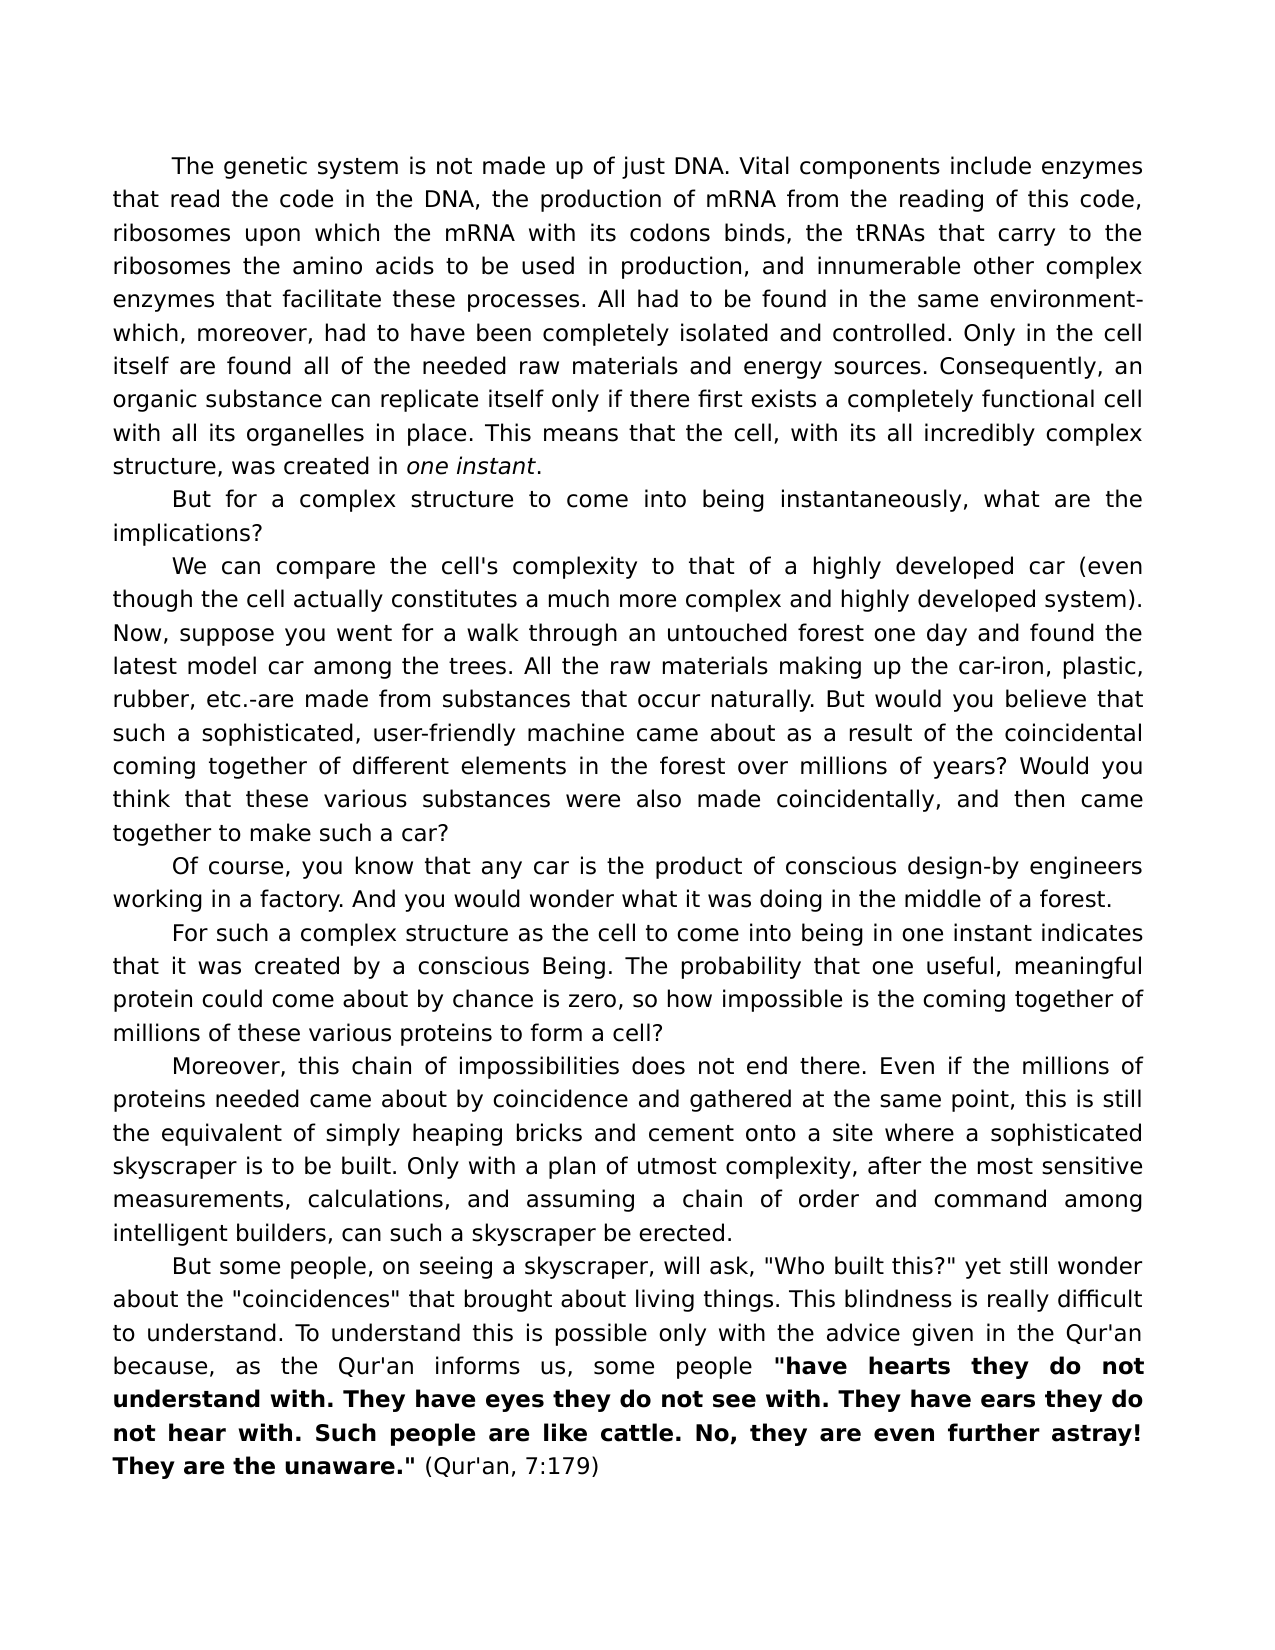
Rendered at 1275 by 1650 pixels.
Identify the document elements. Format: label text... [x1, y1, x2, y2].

text Of course, you know that any car is the product of conscious design-by engineers working in a factory. And you would wonder what it was doing in the middle of a forest. [112, 848, 1145, 914]
text The genetic system is not made up of just DNA. Vital components include enzymes that read the code in the DNA, the production of mRNA from the reading of this code, ribosomes upon which the mRNA with its codons binds, the tRNAs that carry to the ribosomes the amino acids to be used in production, and innumerable other complex enzymes that facilitate these processes. All had to be found in the same environment-which, moreover, had to have been completely isolated and controlled. Only in the cell itself are found all of the needed raw materials and energy sources. Consequently, an organic substance can replicate itself only if there first exists a completely functional cell with all its organelles in place. This means that the cell, with its all incredibly complex structure, was created in one instant. [112, 148, 1145, 481]
text For such a complex structure as the cell to come into being in one instant indicates that it was created by a conscious Being. The probability that one useful, meaningful protein could come about by chance is zero, so how impossible is the coming together of millions of these various proteins to form a cell? [112, 914, 1145, 1048]
text But some people, on seeing a skyscraper, will ask, "Who built this?" yet still wonder about the "coincidences" that brought about living things. This blindness is really difficult to understand. To understand this is possible only with the advice given in the Qur'an because, as the Qur'an informs us, some people "have hearts they do not understand with. They have eyes they do not see with. They have ears they do not hear with. Such people are like cattle. No, they are even further astray! They are the unaware." (Qur'an, 7:179) [112, 1248, 1145, 1481]
text Moreover, this chain of impossibilities does not end there. Even if the millions of proteins needed came about by coincidence and gathered at the same point, this is still the equivalent of simply heaping bricks and cement onto a site where a sophisticated skyscraper is to be built. Only with a plan of utmost complexity, after the most sensitive measurements, calculations, and assuming a chain of order and command among intelligent builders, can such a skyscraper be erected. [112, 1048, 1145, 1248]
text But for a complex structure to come into being instantaneously, what are the implications? [112, 481, 1145, 548]
text We can compare the cell's complexity to that of a highly developed car (even though the cell actually constitutes a much more complex and highly developed system). Now, suppose you went for a walk through an untouched forest one day and found the latest model car among the trees. All the raw materials making up the car-iron, plastic, rubber, etc.-are made from substances that occur naturally. But would you believe that such a sophisticated, user-friendly machine came about as a result of the coincidental coming together of different elements in the forest over millions of years? Would you think that these various substances were also made coincidentally, and then came together to make such a car? [112, 548, 1145, 848]
